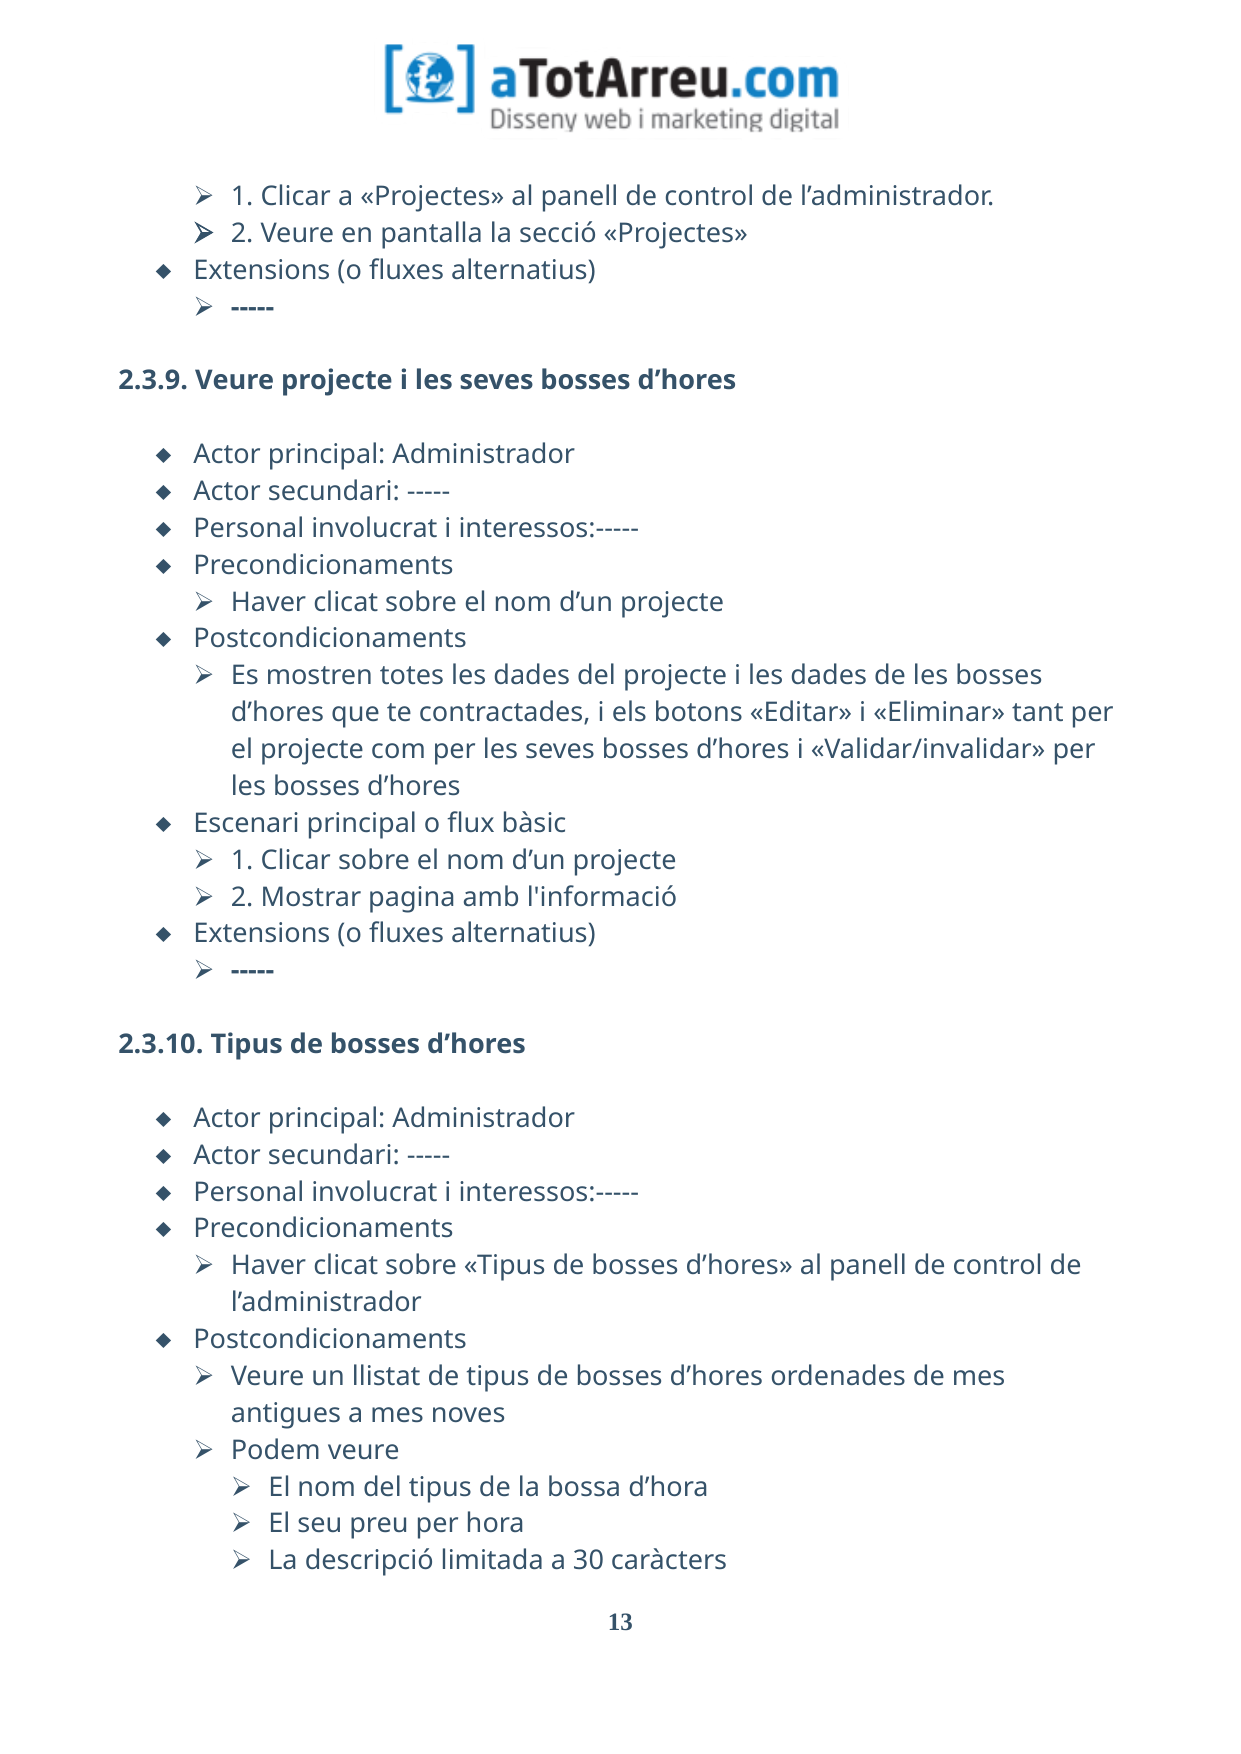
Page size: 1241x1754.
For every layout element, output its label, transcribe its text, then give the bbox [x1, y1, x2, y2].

list 1. Clicar sobre el nom d’un projecte [193, 840, 1122, 877]
list La descripció limitada a 30 caràcters [231, 1541, 1122, 1578]
list Actor secundari: ----- [156, 471, 1122, 508]
list Haver clicat sobre el nom d’un projecte [193, 582, 1122, 619]
list ----- [193, 951, 1122, 988]
list Escenari principal o flux bàsic [156, 803, 1122, 840]
list Haver clicat sobre «Tipus de bosses d’hores» al panell de control de l’administrador [193, 1246, 1122, 1319]
list Veure un llistat de tipus de bosses d’hores ordenades de mes antigues a mes noves [193, 1356, 1122, 1430]
list Extensions (o fluxes alternatius) [156, 250, 1122, 287]
list Actor secundari: ----- [156, 1135, 1122, 1172]
text 2.3.10. Tipus de bosses d’hores [118, 1024, 1122, 1061]
list El nom del tipus de la bossa d’hora [231, 1467, 1122, 1504]
list Actor principal: Administrador [156, 434, 1122, 471]
text 2.3.9. Veure projecte i les seves bosses d’hores [118, 361, 1122, 398]
list Personal involucrat i interessos:----- [156, 1172, 1122, 1209]
list Extensions (o fluxes alternatius) [156, 914, 1122, 951]
list 2. Mostrar pagina amb l'informació [193, 877, 1122, 914]
list Precondicionaments [156, 1209, 1122, 1246]
list Podem veure [193, 1430, 1122, 1467]
list El seu preu per hora [231, 1504, 1122, 1541]
list Precondicionaments [156, 545, 1122, 582]
list Personal involucrat i interessos:----- [156, 508, 1122, 545]
list Es mostren totes les dades del projecte i les dades de les bosses d’hores que te contractades, i els botons «Editar» i «Eliminar» tant per el projecte com per les seves bosses d’hores i «Validar/invalidar» per les bosses d’hores [193, 656, 1122, 803]
list 1. Clicar a «Projectes» al panell de control de l’administrador. [193, 176, 1122, 213]
picture [356, 37, 873, 141]
list ----- [193, 287, 1122, 324]
list Postcondicionaments [156, 619, 1122, 656]
list Actor principal: Administrador [156, 1098, 1122, 1135]
list 2. Veure en pantalla la secció «Projectes» [193, 213, 1122, 250]
list Postcondicionaments [156, 1319, 1122, 1356]
